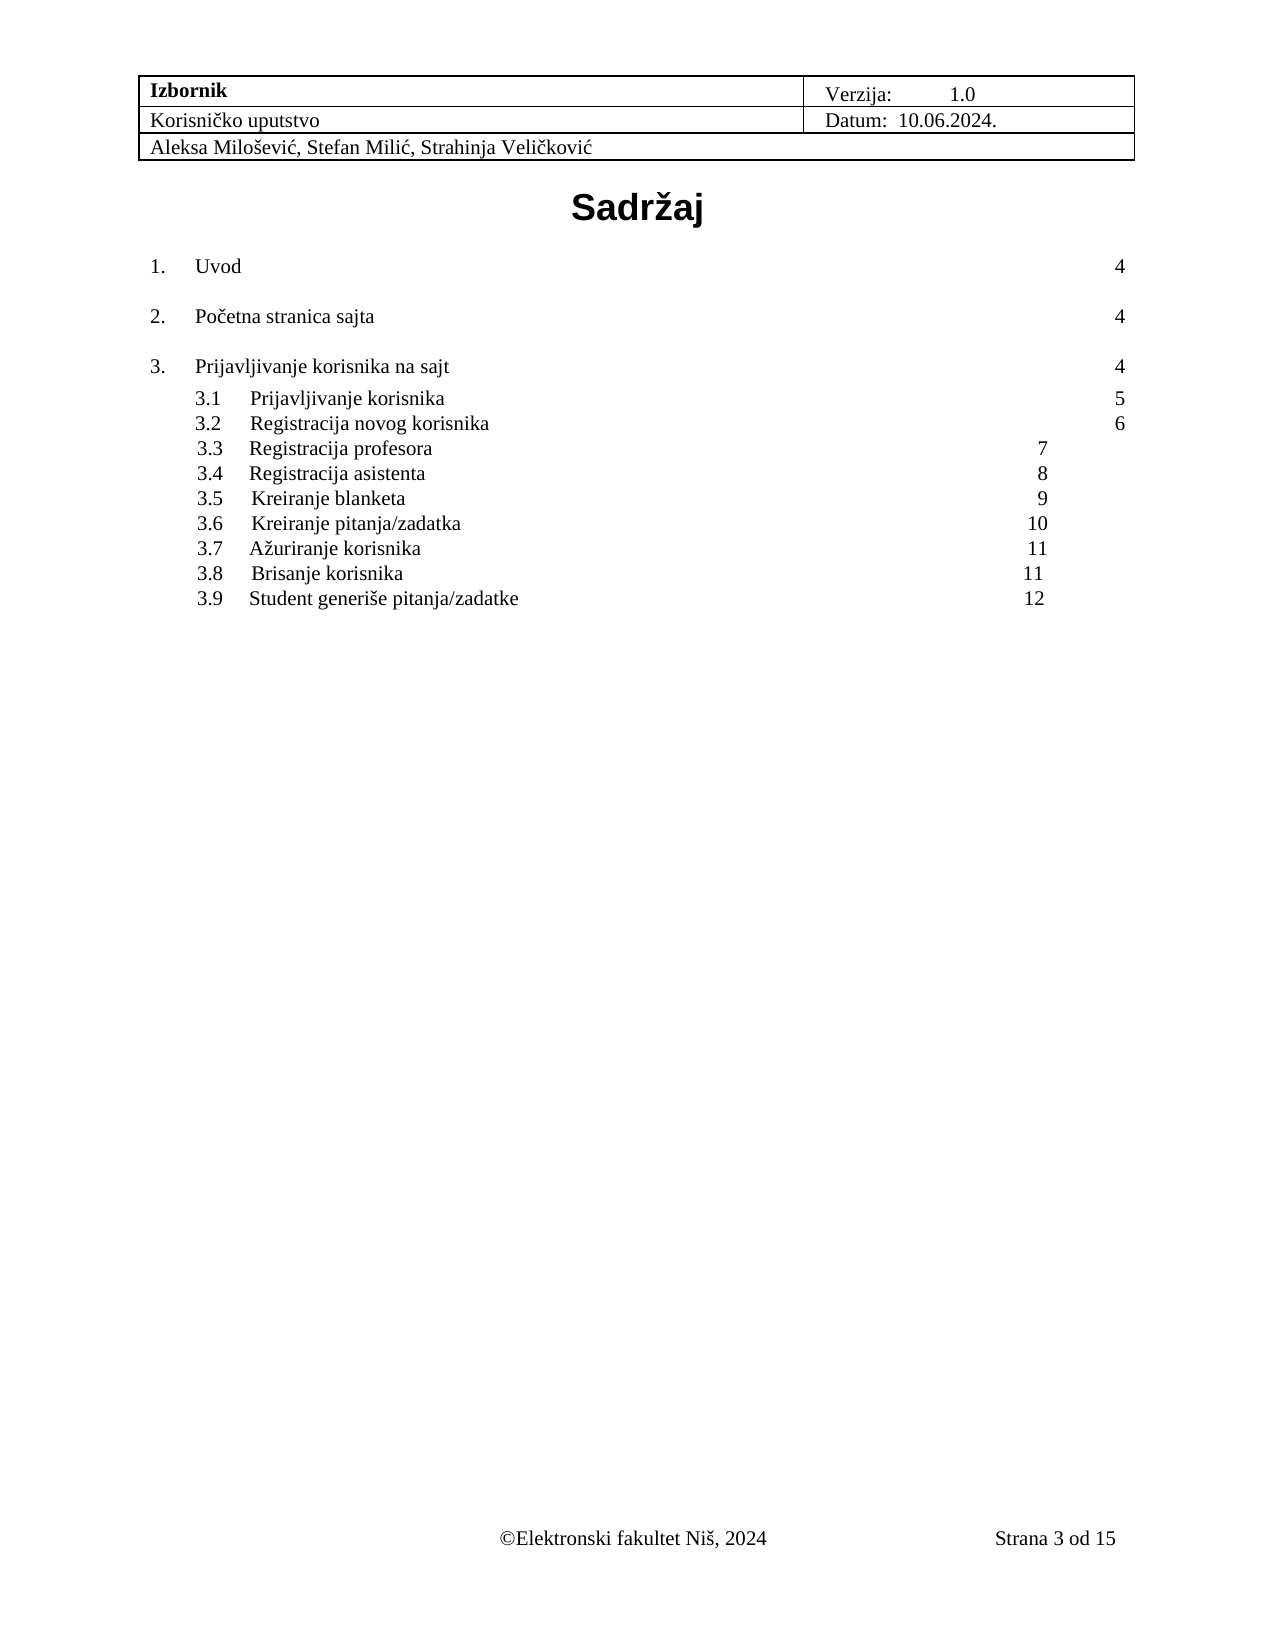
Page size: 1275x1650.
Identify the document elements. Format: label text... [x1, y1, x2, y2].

text 3.9 Student generiše pitanja/zadatke 12 [150, 585, 1125, 610]
text 3.2 Registracija novog korisnika 6 [195, 410, 1050, 435]
text 2. Početna stranica sajta 4 [150, 303, 1050, 328]
text 1. Uvod 4 [150, 253, 1050, 278]
text 3.6 Kreiranje pitanja/zadatka 10 [150, 510, 1125, 535]
text 3.5 Kreiranje blanketa 9 [150, 485, 1125, 510]
text 3.8 Brisanje korisnika 11 [150, 560, 1125, 585]
text 3.3 Registracija profesora 7 [150, 435, 1125, 460]
text 3.4 Registracija asistenta 8 [150, 460, 1125, 485]
text 3. Prijavljivanje korisnika na sajt 4 [150, 353, 1050, 378]
text 3.7 Ažuriranje korisnika 11 [150, 535, 1125, 560]
text 3.1 Prijavljivanje korisnika 5 [195, 385, 1050, 410]
subtitle Sadržaj [150, 185, 1125, 228]
